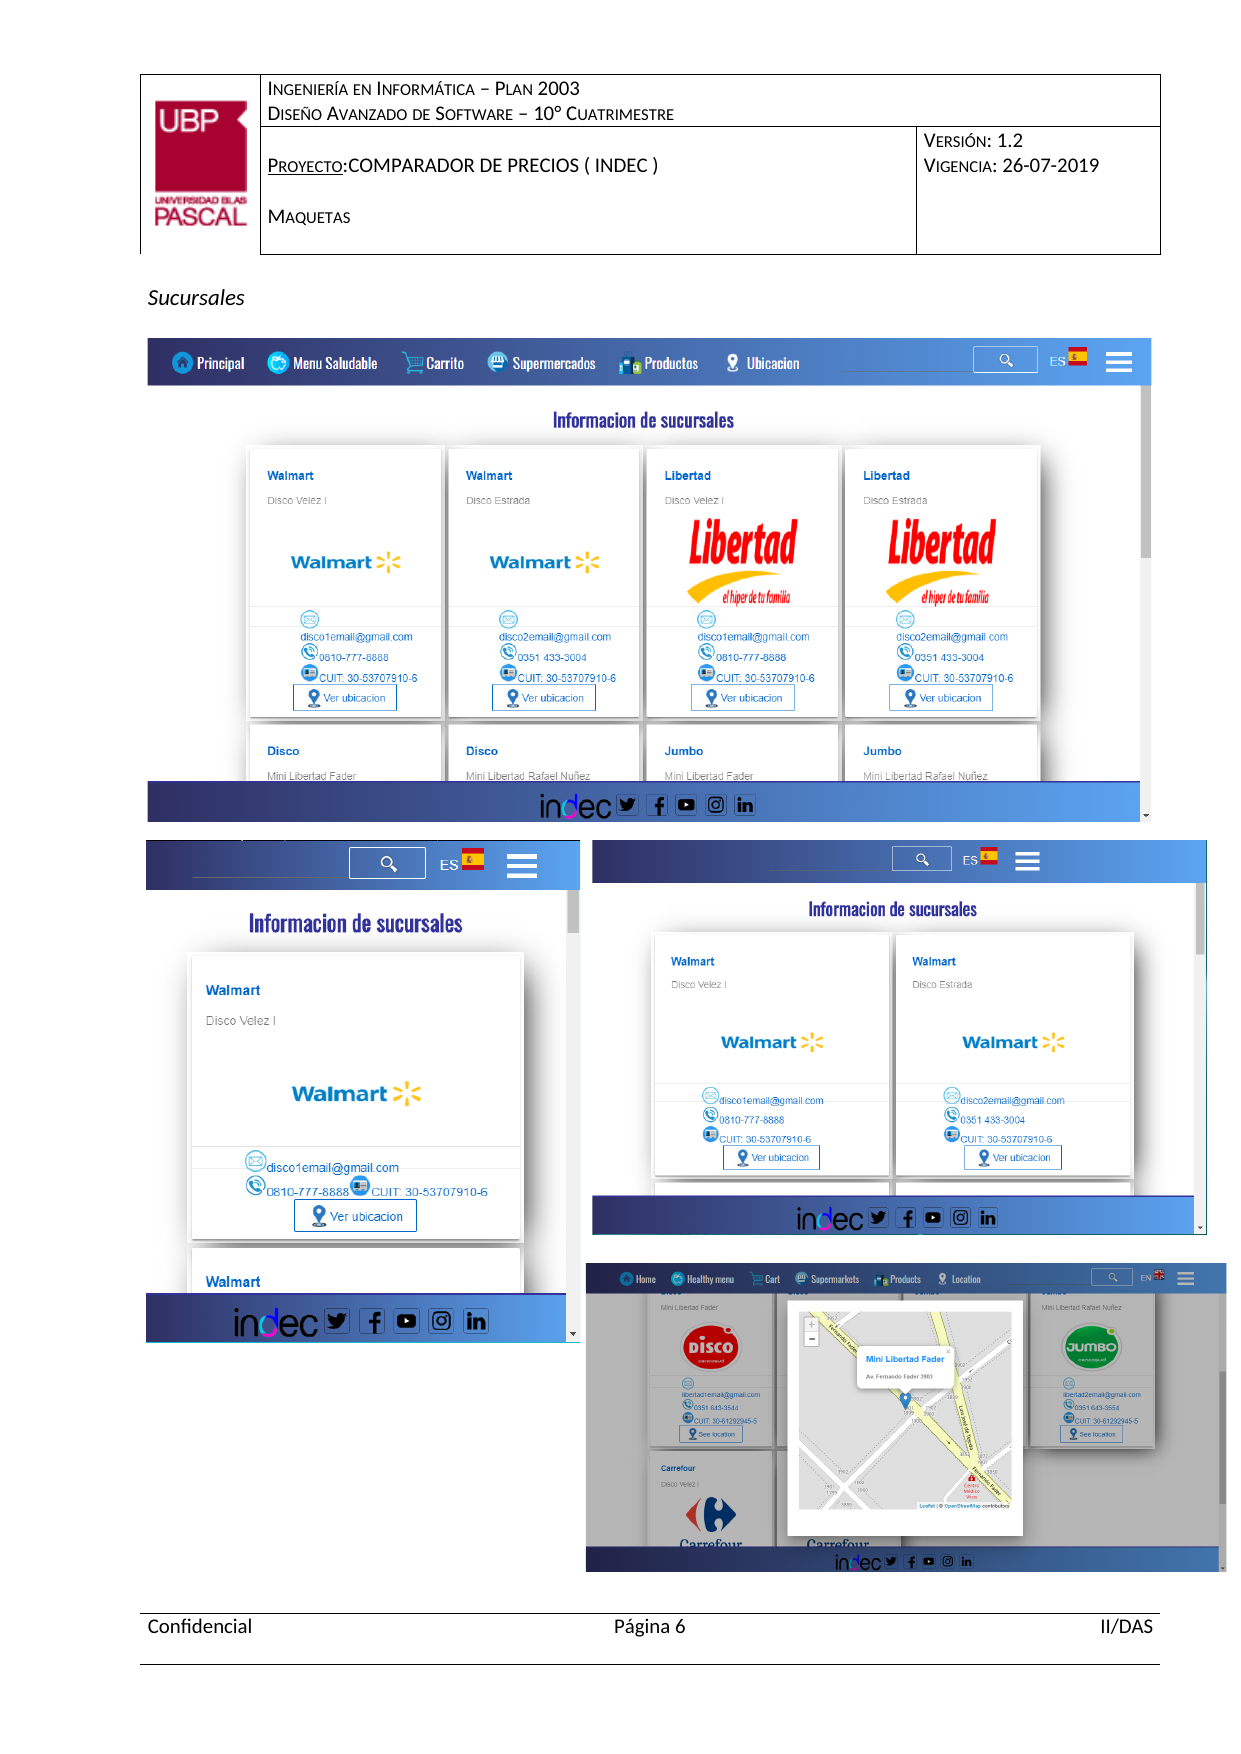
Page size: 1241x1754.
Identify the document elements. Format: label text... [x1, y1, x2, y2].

picture [592, 840, 1207, 1235]
picture [147, 338, 1152, 822]
picture [146, 840, 581, 1343]
picture [585, 1263, 1227, 1572]
picture [154, 100, 247, 229]
text Sucursales [148, 283, 1152, 311]
